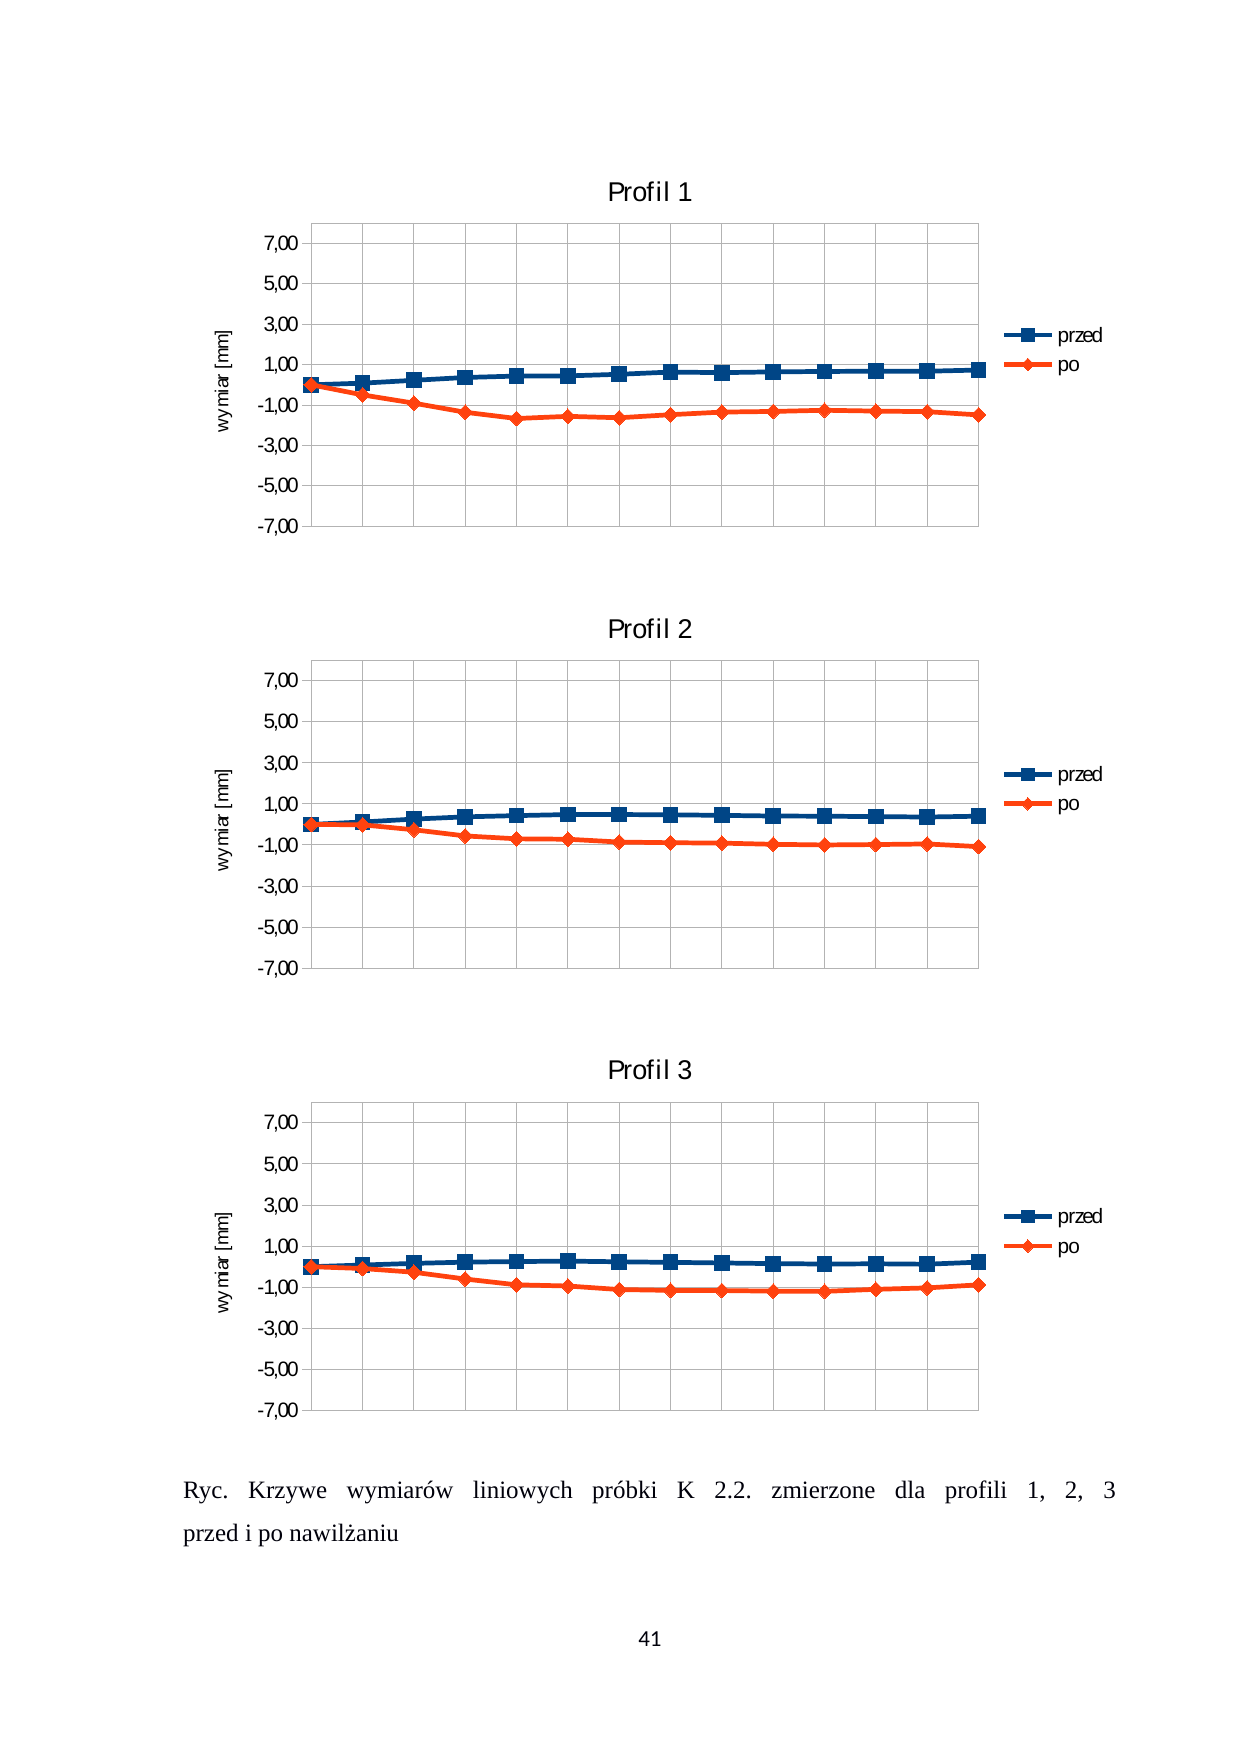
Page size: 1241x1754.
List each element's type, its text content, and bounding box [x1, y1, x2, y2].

table_cell [177, 1027, 1122, 1032]
table_cell [177, 1431, 1122, 1469]
table_cell [177, 988, 1122, 1027]
table_header [177, 546, 1122, 584]
table_header [177, 148, 1122, 153]
table_cell [177, 585, 1122, 590]
table_cell Ryc. Krzywe wymiarów liniowych próbki K 2.2. zmierzone dla profili 1, 2, 3 przed i po nawilżaniu [177, 1469, 1122, 1573]
